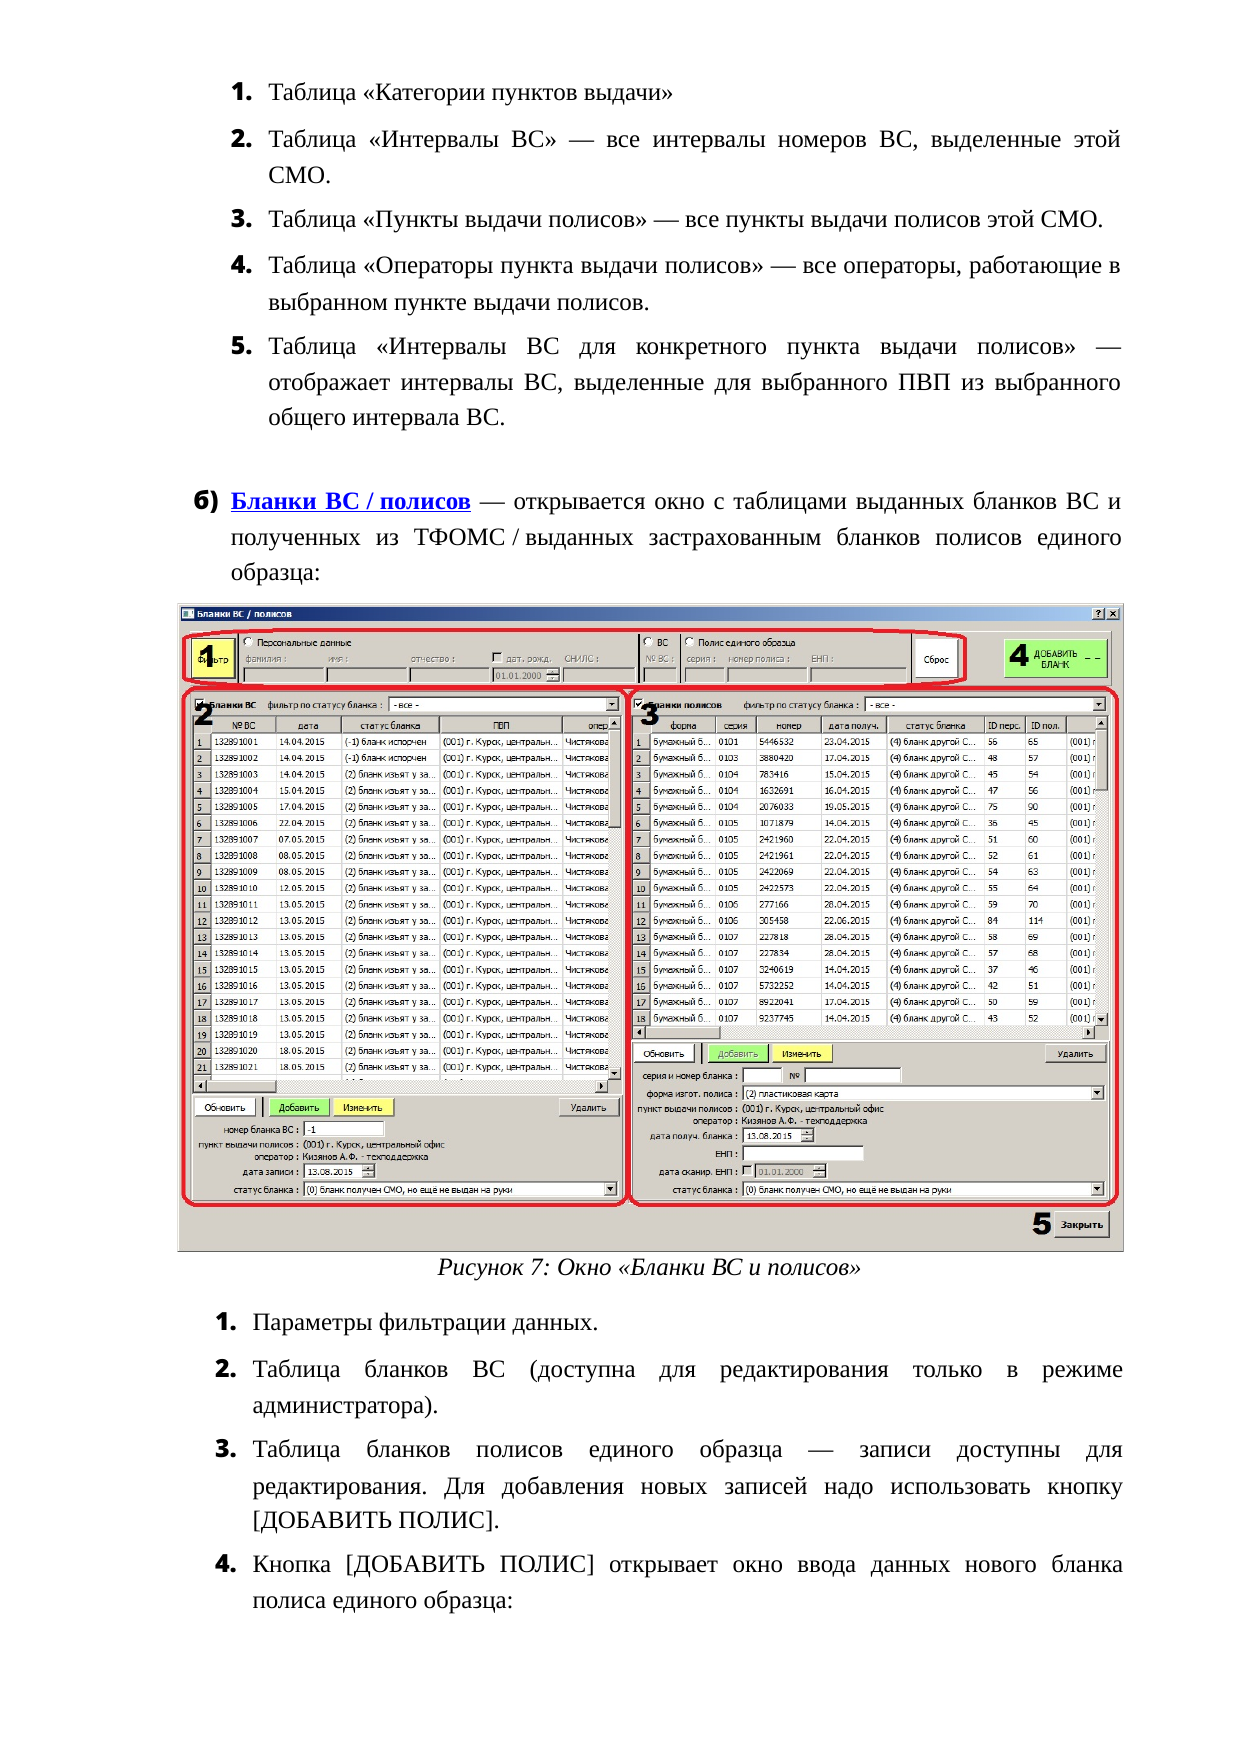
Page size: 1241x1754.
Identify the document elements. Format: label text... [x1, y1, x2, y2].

picture [177, 603, 1124, 1252]
list Таблица «Интервалы ВС» — все интервалы номеров ВС, выделенные этой СМО. [231, 120, 1122, 189]
list Таблица «Операторы пункта выдачи полисов» — все операторы, работающие в выбранном пункте выдачи полисов. [231, 247, 1122, 316]
list Таблица «Интервалы ВС для конкретного пункта выдачи полисов» — отображает интервалы ВС, выделенные для выбранного ПВП из выбранного общего интервала ВС. [231, 327, 1122, 430]
list Кнопка [ДОБАВИТЬ ПОЛИС] открывает окно ввода данных нового бланка полиса единого образца: [215, 1546, 1124, 1614]
list Таблица бланков полисов единого образца — записи доступны для редактирования. Для добавления новых записей надо использовать кнопку [ДОБАВИТЬ ПОЛИС]. [215, 1431, 1124, 1534]
list Таблица бланков ВС (доступна для редактирования только в режиме администратора). [215, 1351, 1124, 1419]
list Параметры фильтрации данных. [215, 1304, 1124, 1338]
list Таблица «Категории пунктов выдачи» [231, 73, 1122, 107]
list Бланки ВС / полисов — открывается окно с таблицами выданных бланков ВС и полученных из ТФОМС / выданных застрахованным бланков полисов единого образца: [193, 482, 1122, 586]
list Таблица «Пункты выдачи полисов» — все пункты выдачи полисов этой СМО. [231, 200, 1122, 234]
text Рисунок 7: Окно «Бланки ВС и полисов» [177, 1252, 1124, 1280]
